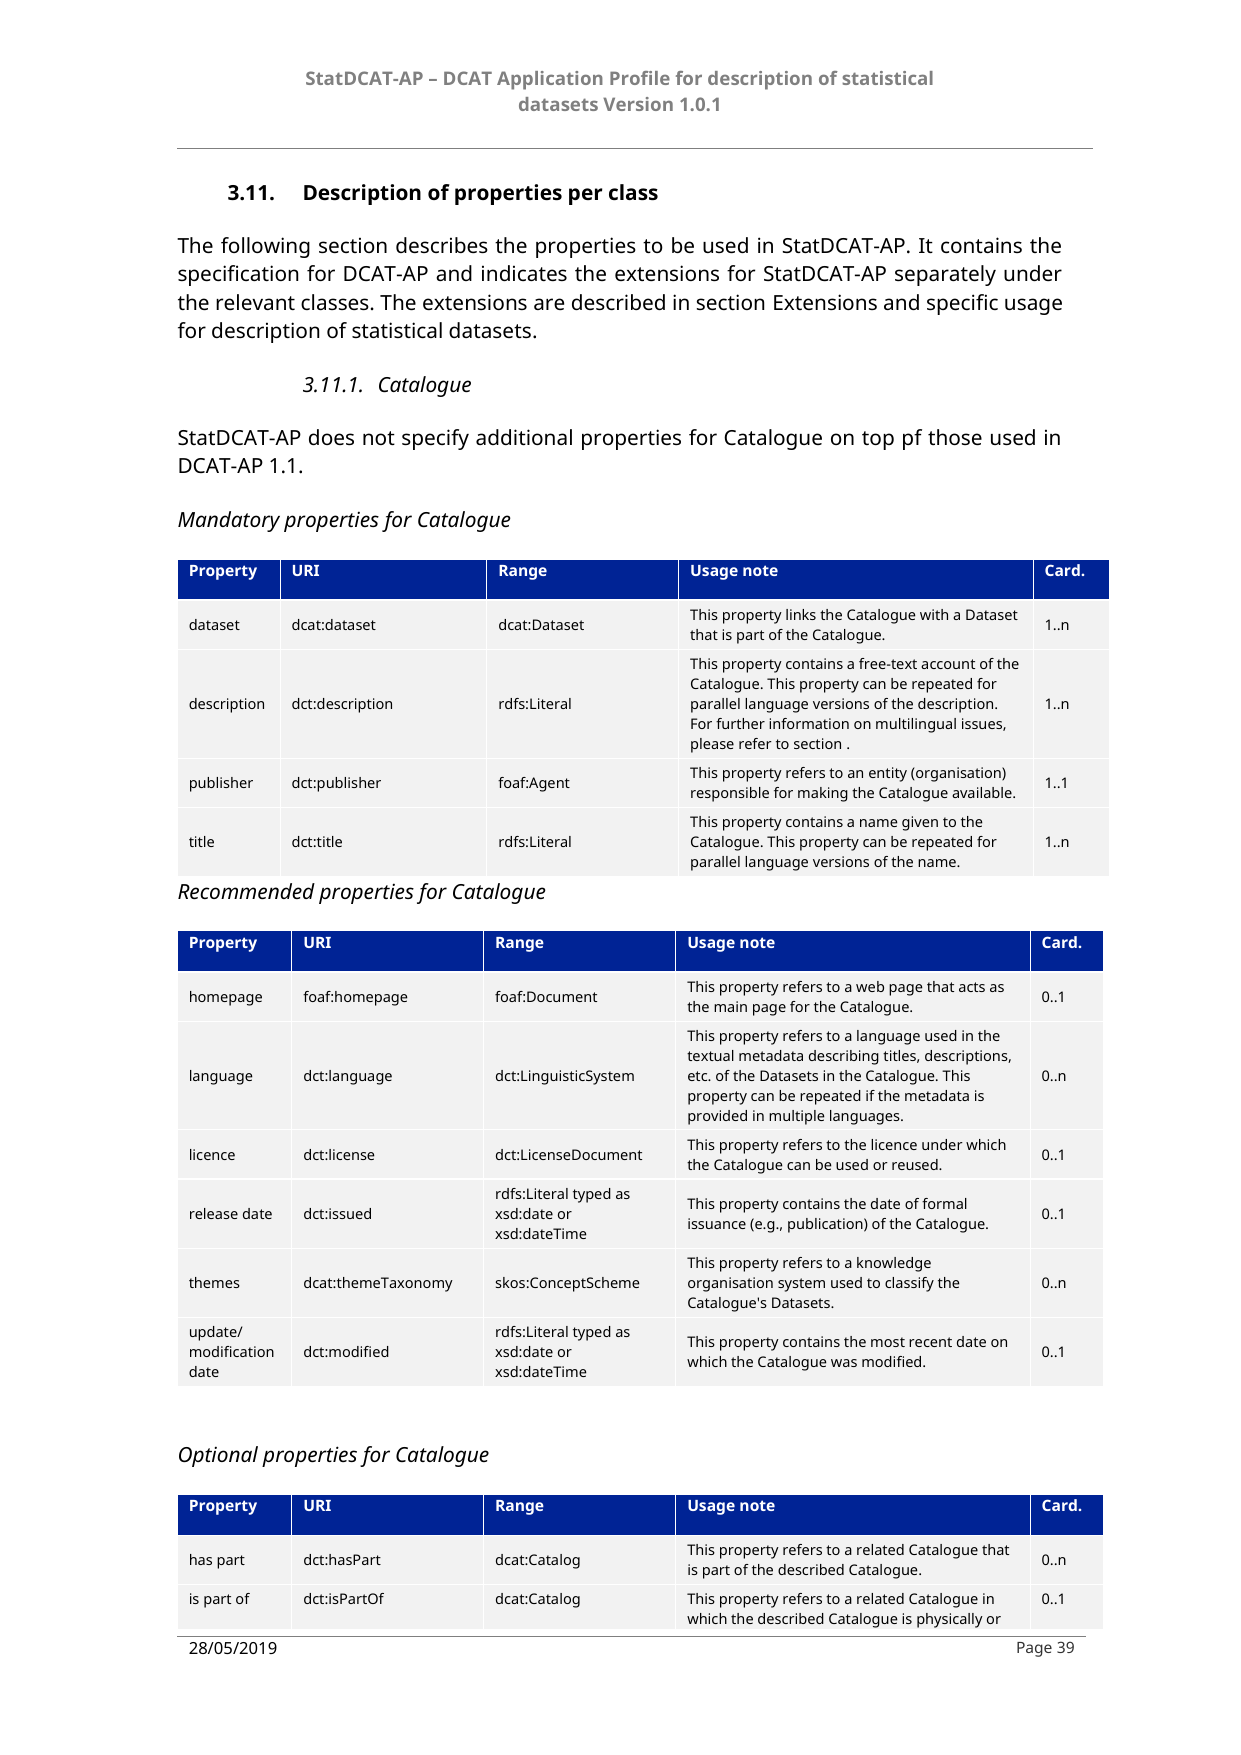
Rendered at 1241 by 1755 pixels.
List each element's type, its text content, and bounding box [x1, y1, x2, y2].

table_cell dct:hasPart [292, 1536, 483, 1584]
table_cell dct:license [292, 1130, 483, 1178]
table_cell 0..n [1031, 1536, 1103, 1584]
table_cell dct:issued [292, 1180, 483, 1248]
table_cell 0..1 [1031, 1130, 1103, 1178]
table_cell foaf:Agent [487, 759, 678, 807]
table_header Property [178, 931, 291, 971]
table_header Property [178, 1495, 291, 1535]
table_cell 0..1 [1031, 1318, 1103, 1386]
table_cell dct:language [292, 1022, 483, 1129]
table_cell This property refers to a web page that acts as the main page for the Catalogue. [676, 973, 1030, 1021]
table_header Property [178, 560, 280, 599]
table_cell This property refers to a related Catalogue that is part of the described Catalogue. [676, 1536, 1030, 1584]
table_cell dcat:Catalog [484, 1536, 675, 1584]
table_cell dcat:Dataset [487, 601, 678, 649]
table_cell skos:ConceptScheme [484, 1249, 675, 1317]
table_cell This property contains a free-text account of the Catalogue. This property can be repeated for parallel language versions of the description. For further information on multilingual issues, please refer to section 0. [679, 650, 1033, 758]
table_cell rdfs:Literal typed as xsd:date or xsd:dateTime [484, 1180, 675, 1248]
table_cell 1..n [1034, 601, 1109, 649]
table_cell This property contains the date of formal issuance (e.g., publication) of the Catalogue. [676, 1180, 1030, 1248]
table_cell licence [178, 1130, 291, 1178]
table_cell 0..1 [1031, 1585, 1103, 1629]
table_cell dct:isPartOf [292, 1585, 483, 1629]
table_cell language [178, 1022, 291, 1129]
text The following section describes the properties to be used in StatDCAT-AP. It contains the specification for DCAT-AP and indicates the extensions for StatDCAT-AP separately under the relevant classes. The extensions are described in section 6.2. [177, 231, 1063, 345]
table_cell This property refers to a language used in the textual metadata describing titles, descriptions, etc. of the Datasets in the Catalogue. This property can be repeated if the metadata is provided in multiple languages. [676, 1022, 1030, 1129]
table_cell has part [178, 1536, 291, 1584]
table_cell rdfs:Literal [487, 808, 678, 876]
table_cell dcat:Catalog [484, 1585, 675, 1629]
table_header Usage note [676, 931, 1030, 971]
text Recommended properties for Catalogue [177, 877, 1063, 905]
table_cell release date [178, 1180, 291, 1248]
table_cell homepage [178, 973, 291, 1021]
table_cell dct:title [281, 808, 486, 876]
subtitle Catalogue [302, 370, 1063, 398]
table_cell dct:LinguisticSystem [484, 1022, 675, 1129]
text StatDCAT-AP does not specify additional properties for Catalogue on top pf those used in DCAT-AP 1.1. [177, 423, 1063, 480]
table_header URI [281, 560, 486, 599]
table_cell foaf:homepage [292, 973, 483, 1021]
table_cell is part of [178, 1585, 291, 1629]
table_cell This property contains the most recent date on which the Catalogue was modified. [676, 1318, 1030, 1386]
table_cell 0..n [1031, 1022, 1103, 1129]
table_header Range [484, 931, 675, 971]
table_cell rdfs:Literal [487, 650, 678, 758]
table_cell update/ modification date [178, 1318, 291, 1386]
table_cell 1..1 [1034, 759, 1109, 807]
table_cell dcat:dataset [281, 601, 486, 649]
text Mandatory properties for Catalogue [177, 505, 1063, 533]
table_header URI [292, 1495, 483, 1535]
table_header Range [487, 560, 678, 599]
table_cell 1..n [1034, 650, 1109, 758]
table_cell This property links the Catalogue with a Dataset that is part of the Catalogue. [679, 601, 1033, 649]
table_cell publisher [178, 759, 280, 807]
table_cell dcat:themeTaxonomy [292, 1249, 483, 1317]
table_cell dct:LicenseDocument [484, 1130, 675, 1178]
table_cell This property refers to a knowledge organisation system used to classify the Catalogue's Datasets. [676, 1249, 1030, 1317]
table_cell 1..n [1034, 808, 1109, 876]
table_cell 0..1 [1031, 1180, 1103, 1248]
table_cell This property contains a name given to the Catalogue. This property can be repeated for parallel language versions of the name. [679, 808, 1033, 876]
table_cell 0..1 [1031, 973, 1103, 1021]
subtitle Description of properties per class [227, 178, 1063, 206]
table_header Range [484, 1495, 675, 1535]
table_header Usage note [679, 560, 1033, 599]
table_cell This property refers to a related Catalogue in which the described Catalogue is physically or [676, 1585, 1030, 1629]
text Optional properties for Catalogue [177, 1440, 1063, 1469]
table_cell themes [178, 1249, 291, 1317]
table_cell 0..n [1031, 1249, 1103, 1317]
table_cell title [178, 808, 280, 876]
table_cell This property refers to an entity (organisation) responsible for making the Catalogue available. [679, 759, 1033, 807]
table_cell dataset [178, 601, 280, 649]
table_header URI [292, 931, 483, 971]
table_header Card. [1031, 931, 1103, 971]
table_header Card. [1034, 560, 1109, 599]
table_cell description [178, 650, 280, 758]
table_header Card. [1031, 1495, 1103, 1535]
table_cell This property refers to the licence under which the Catalogue can be used or reused. [676, 1130, 1030, 1178]
table_cell rdfs:Literal typed as xsd:date or xsd:dateTime [484, 1318, 675, 1386]
table_cell dct:description [281, 650, 486, 758]
table_cell dct:modified [292, 1318, 483, 1386]
table_header Usage note [676, 1495, 1030, 1535]
table_cell foaf:Document [484, 973, 675, 1021]
table_cell dct:publisher [281, 759, 486, 807]
